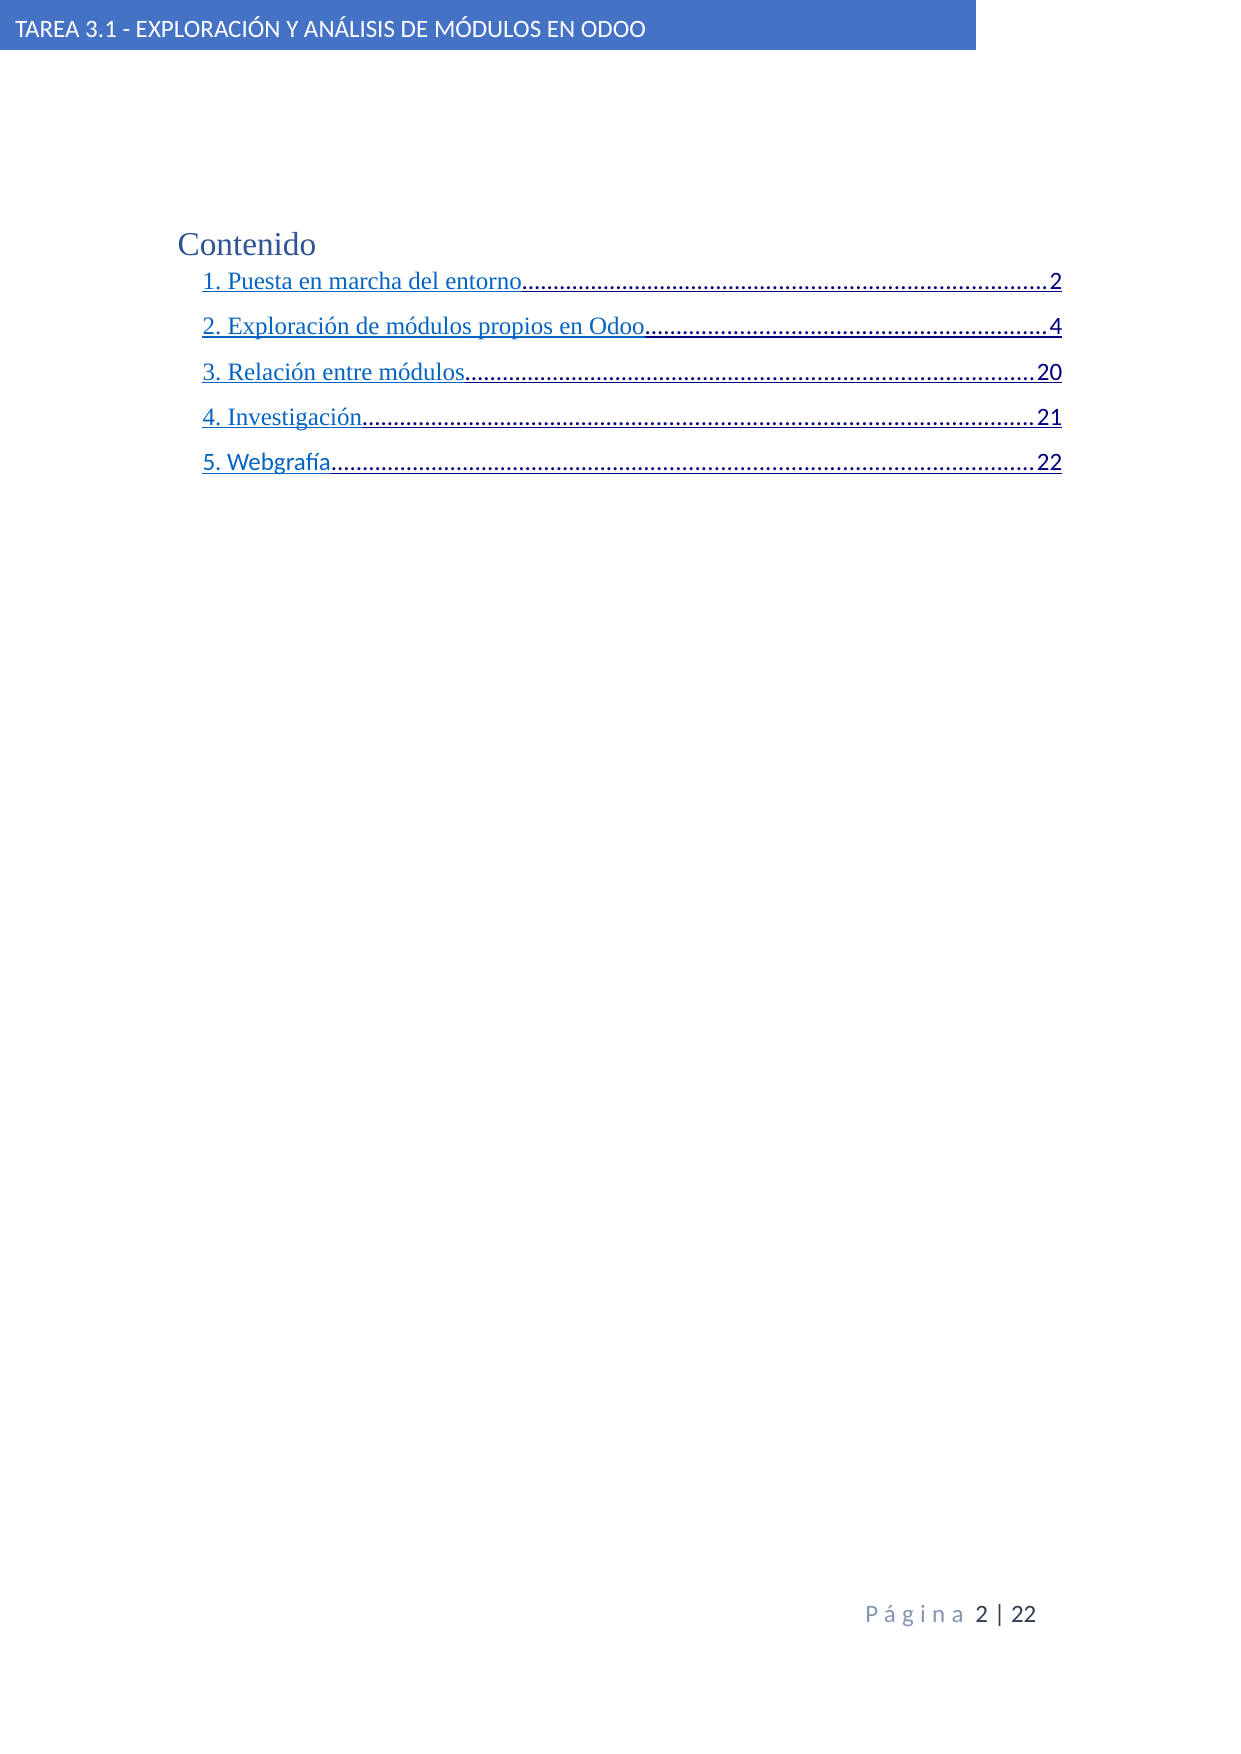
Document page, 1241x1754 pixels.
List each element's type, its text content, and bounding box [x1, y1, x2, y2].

text Contenido [177, 224, 1063, 263]
text 3. Relación entre módulos 20 [202, 356, 1063, 386]
text 1. Puesta en marcha del entorno 2 [202, 265, 1063, 295]
text 5. Webgrafía 22 [202, 447, 1063, 477]
text 4. Investigación 21 [202, 401, 1063, 432]
text 2. Exploración de módulos propios en Odoo 4 [202, 310, 1063, 341]
